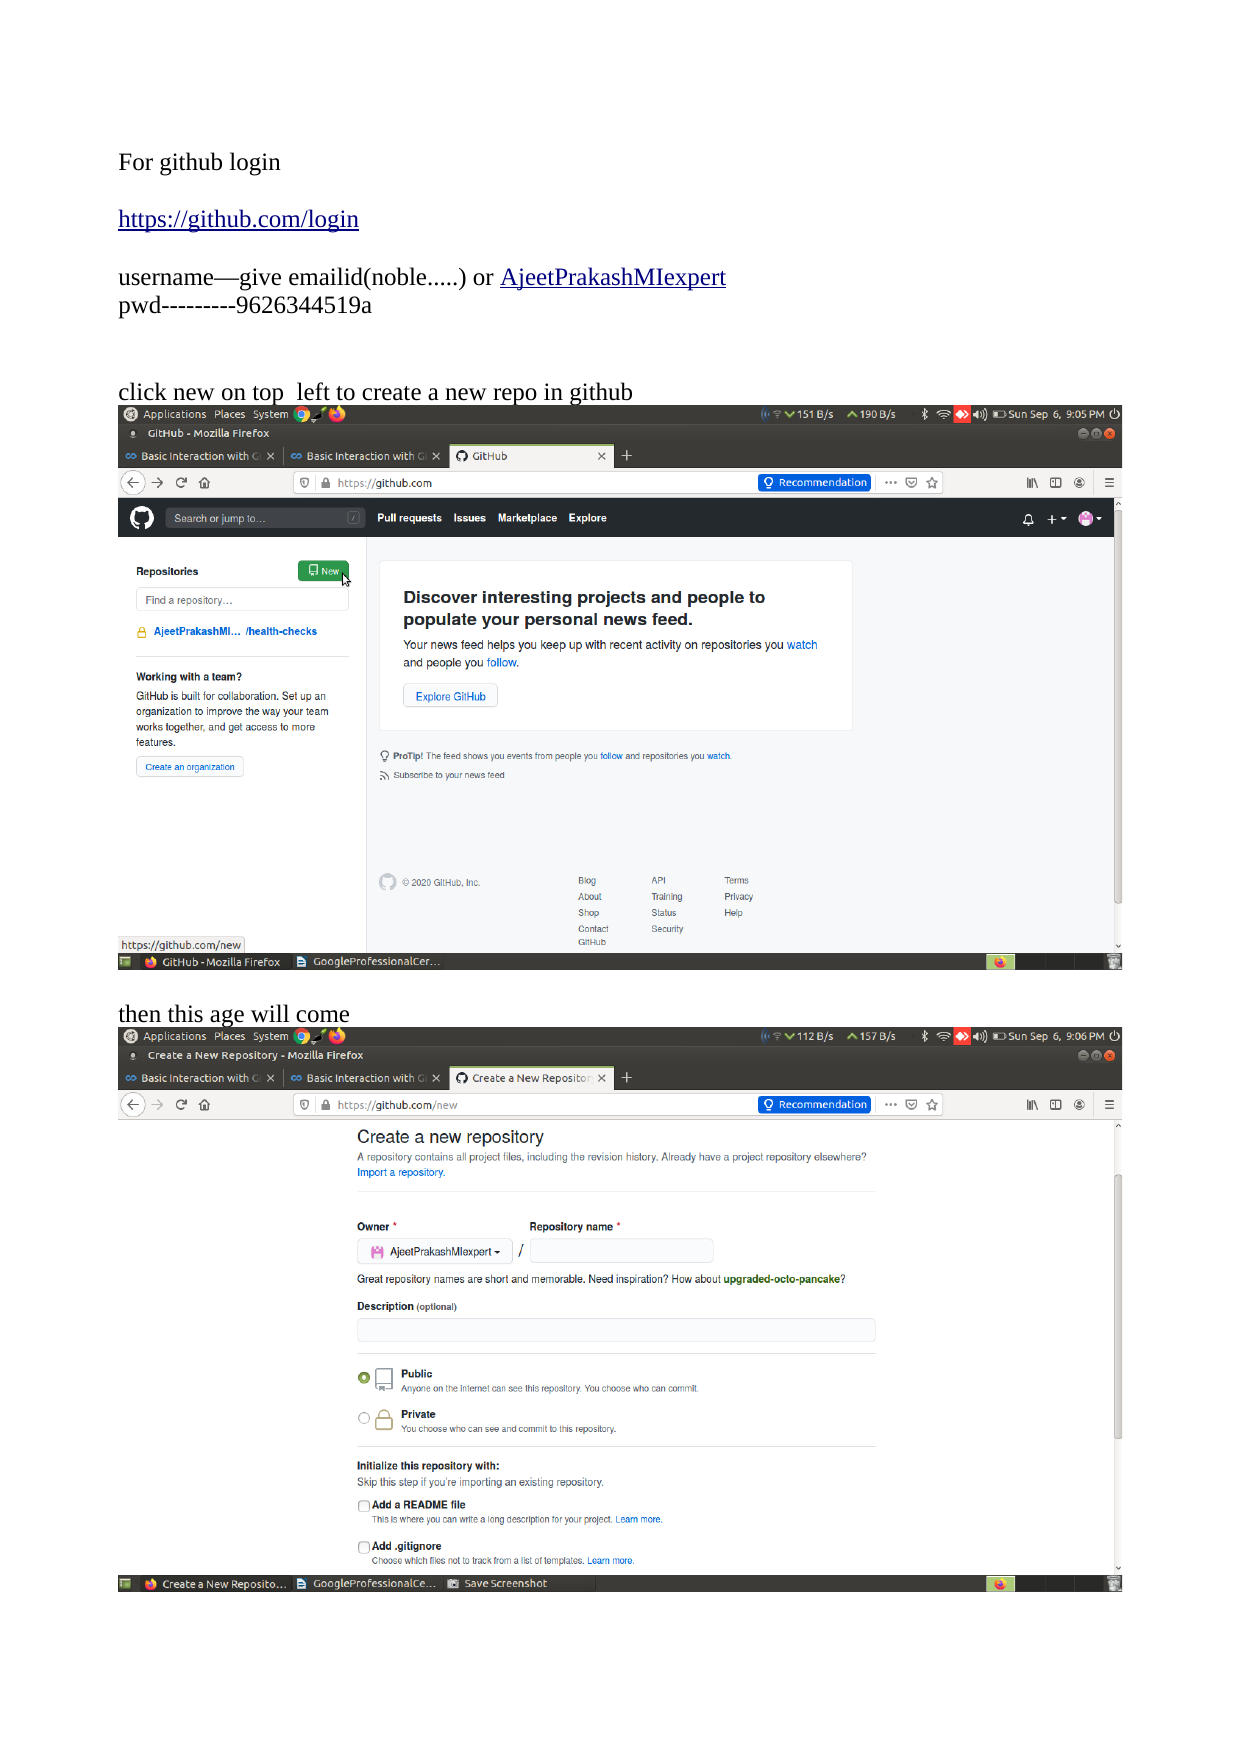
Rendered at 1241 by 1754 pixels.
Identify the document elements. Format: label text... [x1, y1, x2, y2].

text username—give emailid(noble.....) or AjeetPrakashMIexpert [118, 262, 1122, 291]
text click new on top left to create a new repo in github [118, 377, 1122, 405]
text For github login [118, 147, 1122, 176]
picture [118, 1027, 1123, 1592]
text pwd---------9626344519a [118, 291, 1122, 319]
text then this age will come [118, 999, 1122, 1027]
text https://github.com/login [118, 204, 1122, 233]
picture [118, 405, 1123, 970]
